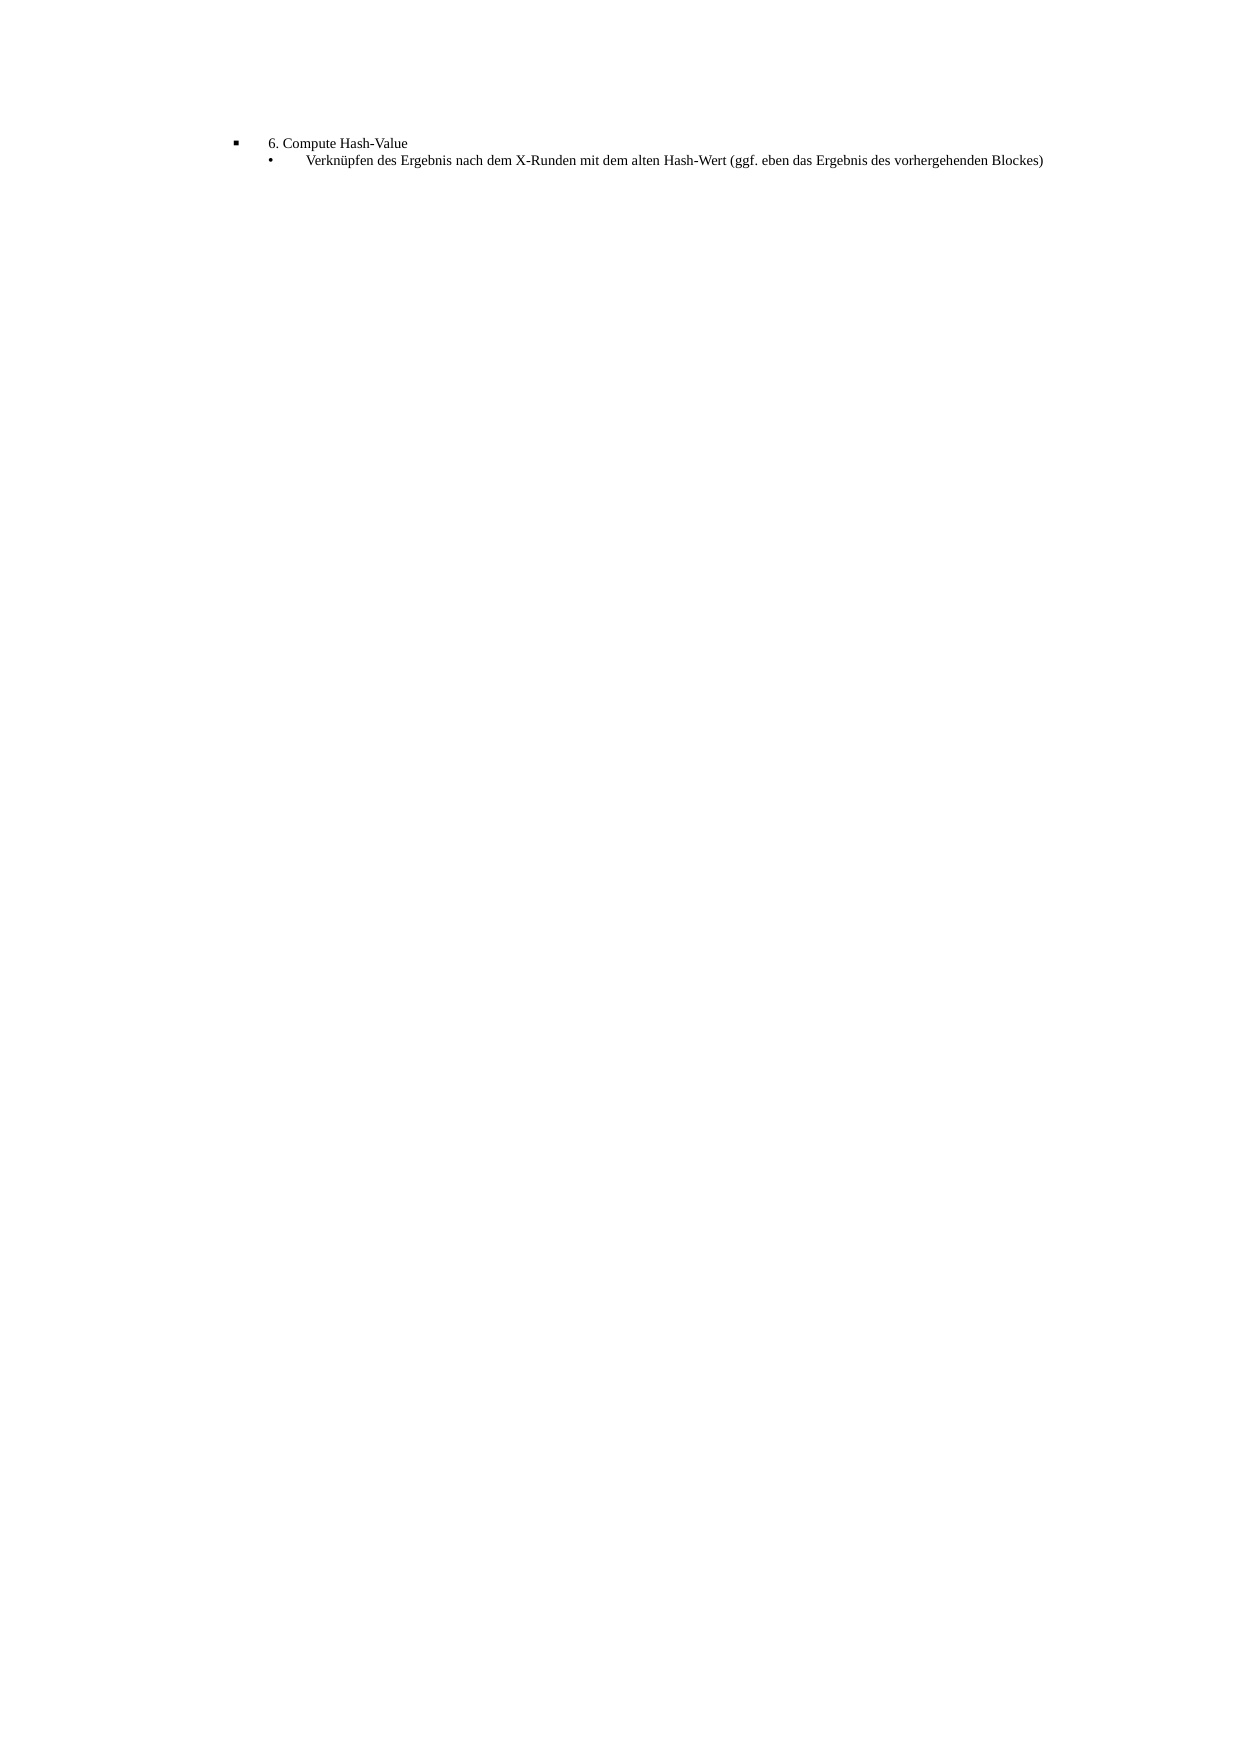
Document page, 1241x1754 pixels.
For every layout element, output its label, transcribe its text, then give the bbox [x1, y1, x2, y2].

list 6. Compute Hash-Value [231, 135, 1122, 152]
list Verknüpfen des Ergebnis nach dem X-Runden mit dem alten Hash-Wert (ggf. eben das Ergebnis des vorhergehenden Blockes) [268, 152, 1122, 168]
